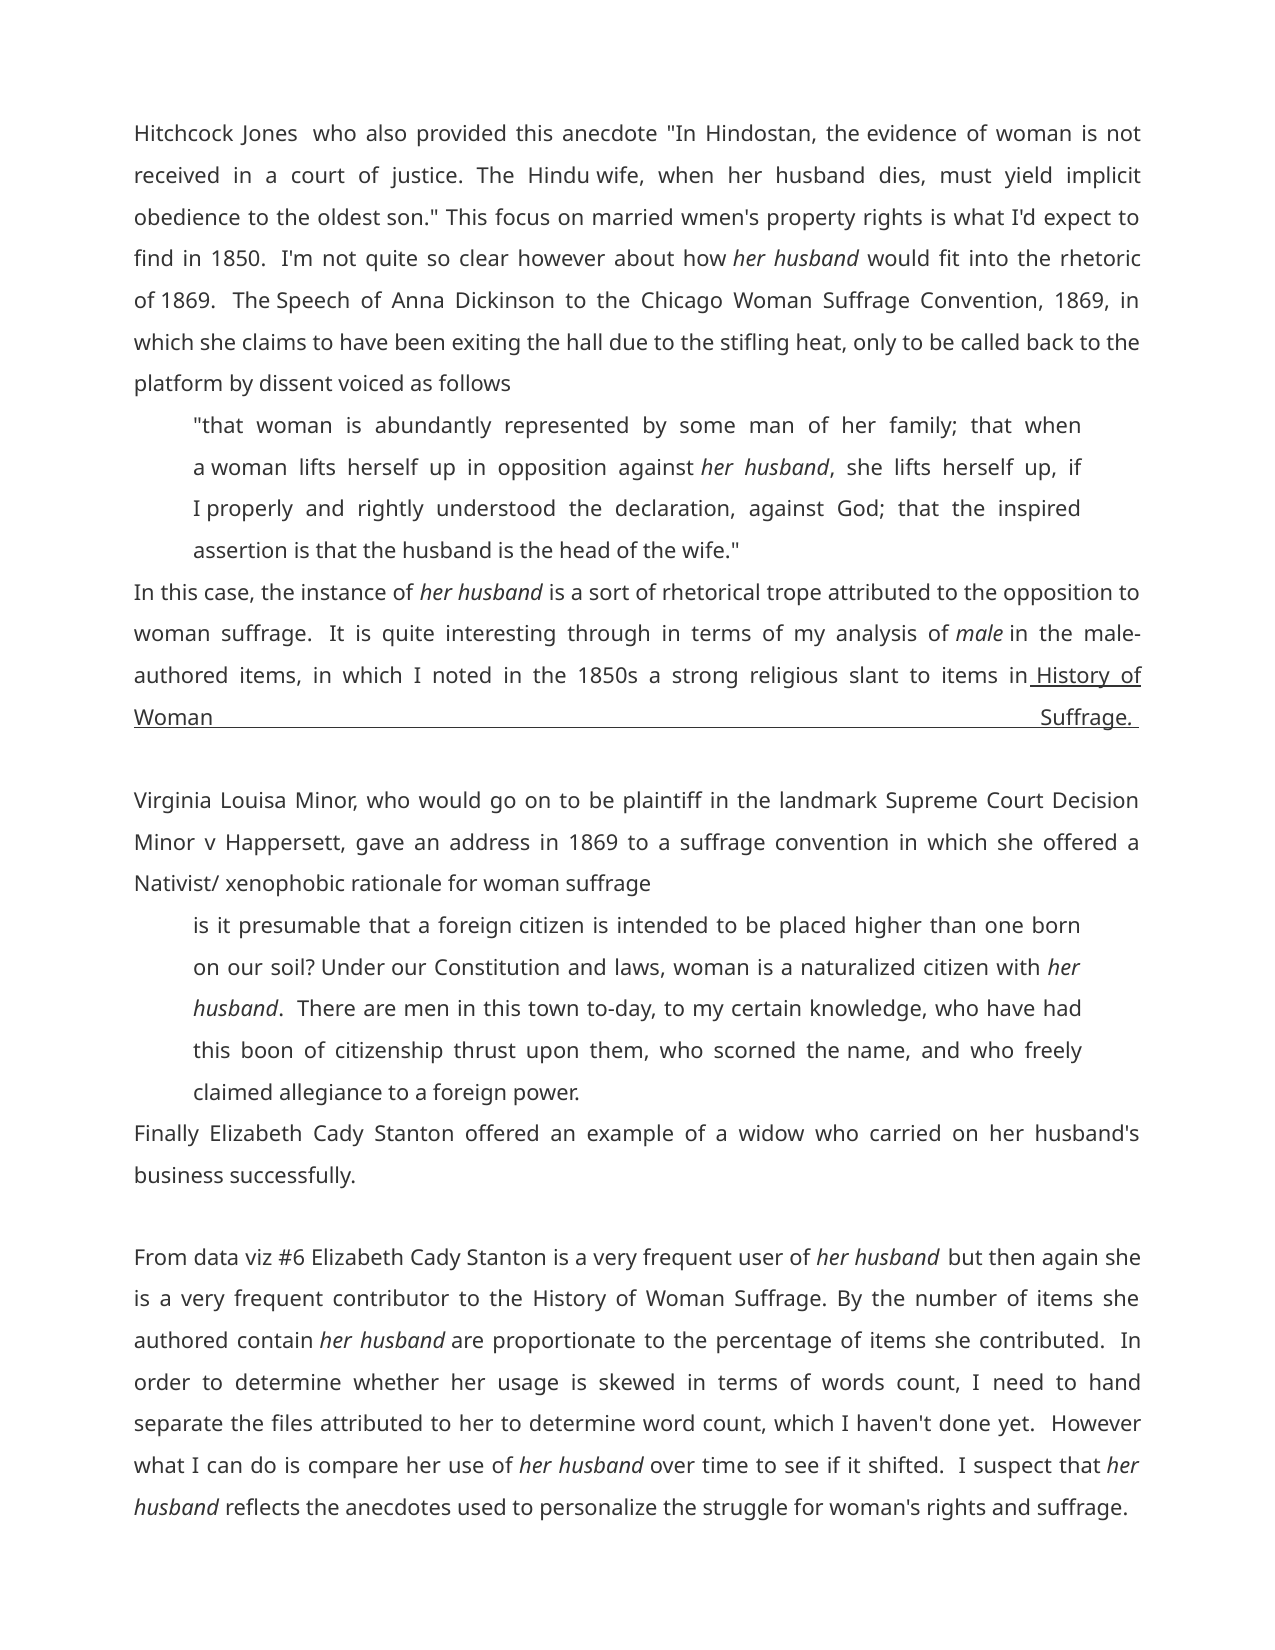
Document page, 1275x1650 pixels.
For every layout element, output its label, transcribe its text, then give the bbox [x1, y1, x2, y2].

text From data viz #6 Elizabeth Cady Stanton is a very frequent user of her husband but then again she is a very frequent contributor to the History of Woman Suffrage. By the number of items she authored contain her husband are proportionate to the percentage of items she contributed. In order to determine whether her usage is skewed in terms of words count, I need to hand separate the files attributed to her to determine word count, which I haven't done yet. However what I can do is compare her use of her husband over time to see if it shifted. I suspect that her husband reflects the anecdotes used to personalize the struggle for woman's rights and suffrage. [134, 1242, 1141, 1521]
text is it presumable that a foreign citizen is intended to be placed higher than one born on our soil? Under our Constitution and laws, woman is a naturalized citizen with her husband. There are men in this town to-day, to my certain knowledge, who have had this boon of citizenship thrust upon them, who scorned the name, and who freely claimed allegiance to a foreign power. [193, 910, 1082, 1106]
text Finally Elizabeth Cady Stanton offered an example of a widow who carried on her husband's business successfully. [134, 1118, 1141, 1189]
text "that woman is abundantly represented by some man of her family; that when a woman lifts herself up in opposition against her husband, she lifts herself up, if I properly and rightly understood the declaration, against God; that the inspired assertion is that the husband is the head of the wife." [193, 410, 1082, 564]
text Hitchcock Jones who also provided this anecdote "In Hindostan, the evidence of woman is not received in a court of justice. The Hindu wife, when her husband dies, must yield implicit obedience to the oldest son." This focus on married wmen's property rights is what I'd expect to find in 1850. I'm not quite so clear however about how her husband would fit into the rhetoric of 1869. The Speech of Anna Dickinson to the Chicago Woman Suffrage Convention, 1869, in which she claims to have been exiting the hall due to the stifling heat, only to be called back to the platform by dissent voiced as follows [134, 118, 1141, 398]
text In this case, the instance of her husband is a sort of rhetorical trope attributed to the opposition to woman suffrage. It is quite interesting through in terms of my analysis of male in the male-authored items, in which I noted in the 1850s a strong religious slant to items in History of Woman Suffrage. Virginia Louisa Minor, who would go on to be plaintiff in the landmark Supreme Court Decision Minor v Happersett, gave an address in 1869 to a suffrage convention in which she offered a Nativist/ xenophobic rationale for woman suffrage [134, 576, 1141, 898]
